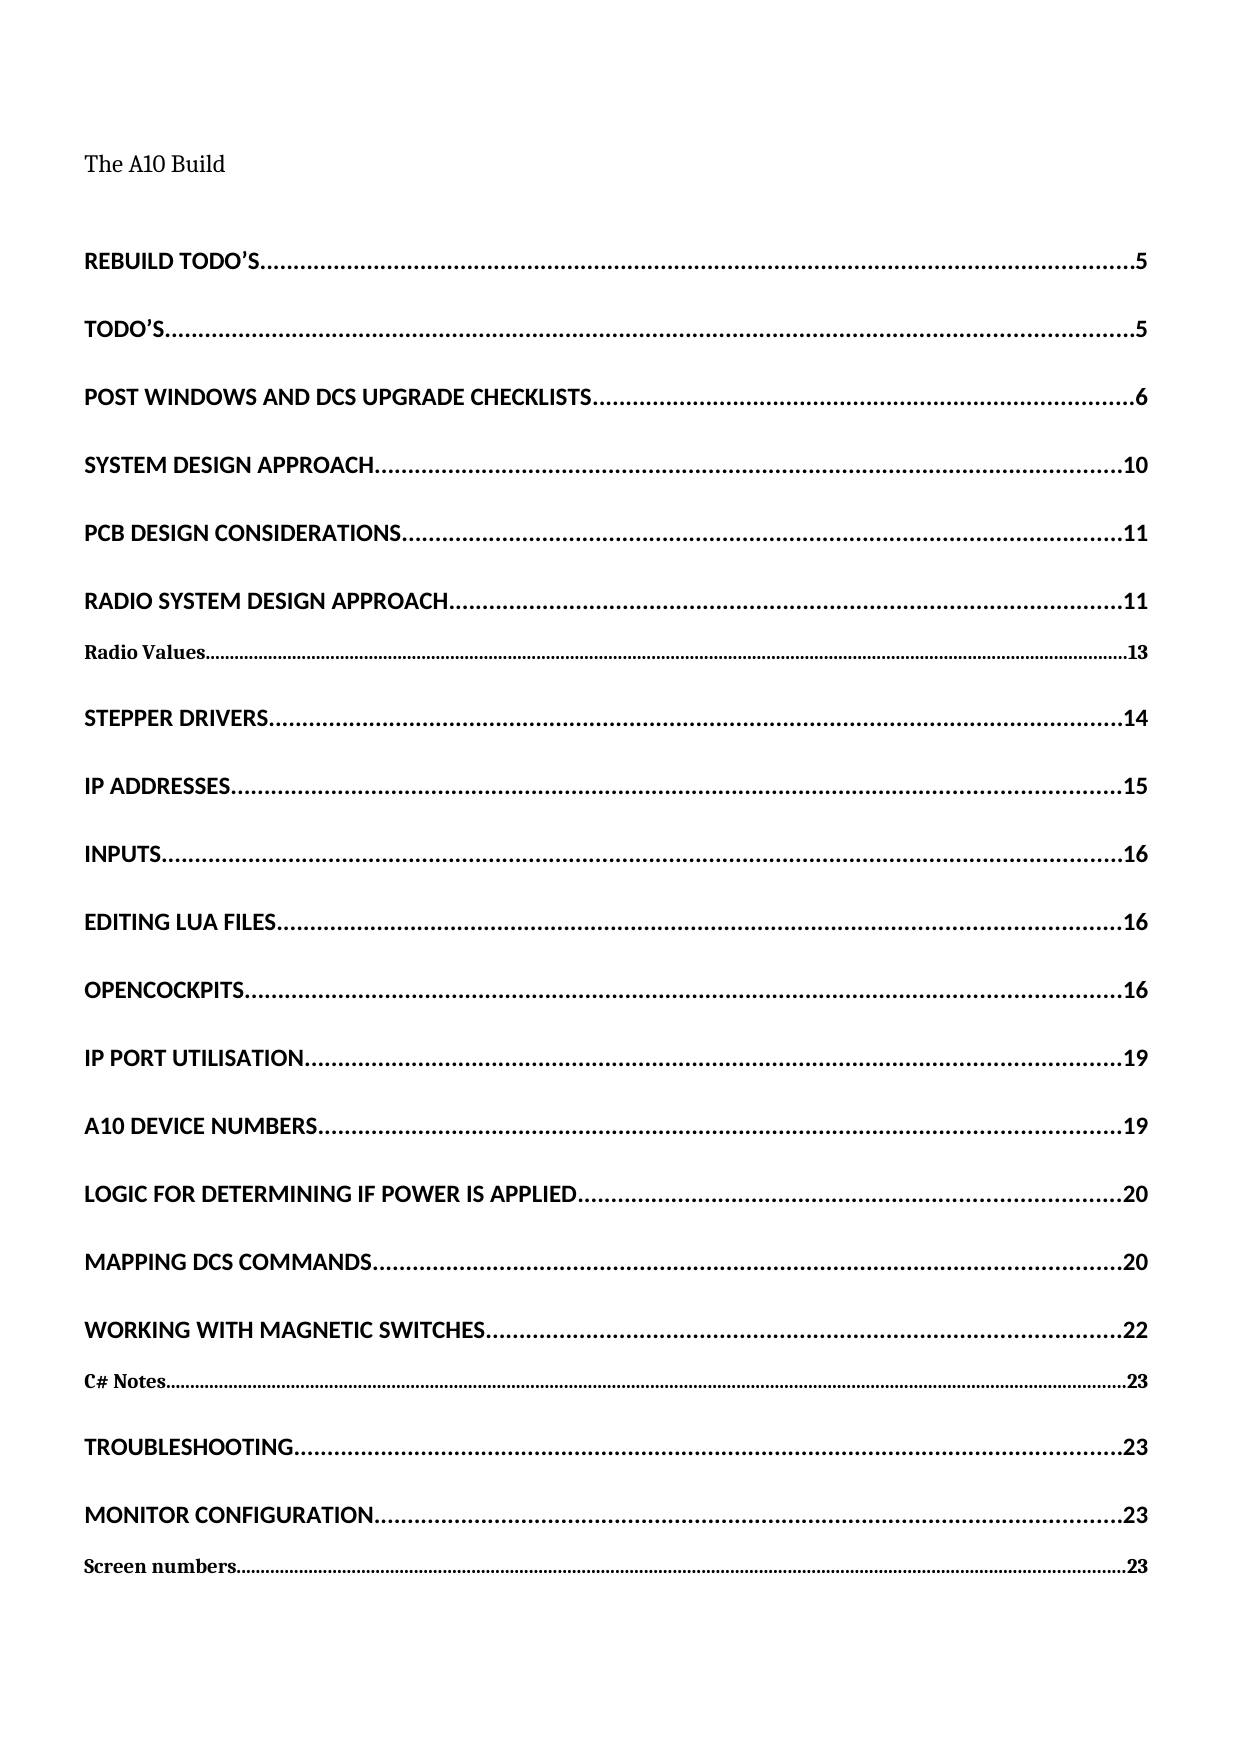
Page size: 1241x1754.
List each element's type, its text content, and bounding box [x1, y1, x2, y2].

text Monitor Configuration 23 [84, 1499, 1148, 1530]
text Screen numbers 23 [84, 1555, 1148, 1579]
text Stepper Drivers 14 [84, 702, 1148, 733]
text IP Addresses 15 [84, 770, 1148, 801]
text Post Windows and DCS upgrade Checklists 6 [84, 381, 1148, 412]
text Mapping DCS Commands 20 [84, 1246, 1148, 1277]
text Working with Magnetic Switches 22 [84, 1314, 1148, 1345]
text IP Port Utilisation 19 [84, 1042, 1148, 1073]
text Rebuild Todo’s 5 [84, 245, 1148, 276]
text Troubleshooting 23 [84, 1431, 1148, 1462]
text System Design Approach 10 [84, 449, 1148, 479]
text Radio Values 13 [84, 641, 1148, 664]
text C# Notes 23 [84, 1370, 1148, 1394]
text The A10 Build [84, 150, 1148, 179]
text Logic for Determining if Power is Applied 20 [84, 1178, 1148, 1209]
text Editing LUA files 16 [84, 906, 1148, 937]
text Radio System Design Approach 11 [84, 585, 1148, 616]
text OpenCockpits 16 [84, 974, 1148, 1005]
text PCB Design Considerations 11 [84, 517, 1148, 548]
text Inputs 16 [84, 838, 1148, 869]
text Todo’s 5 [84, 313, 1148, 343]
text A10 Device Numbers 19 [84, 1110, 1148, 1141]
